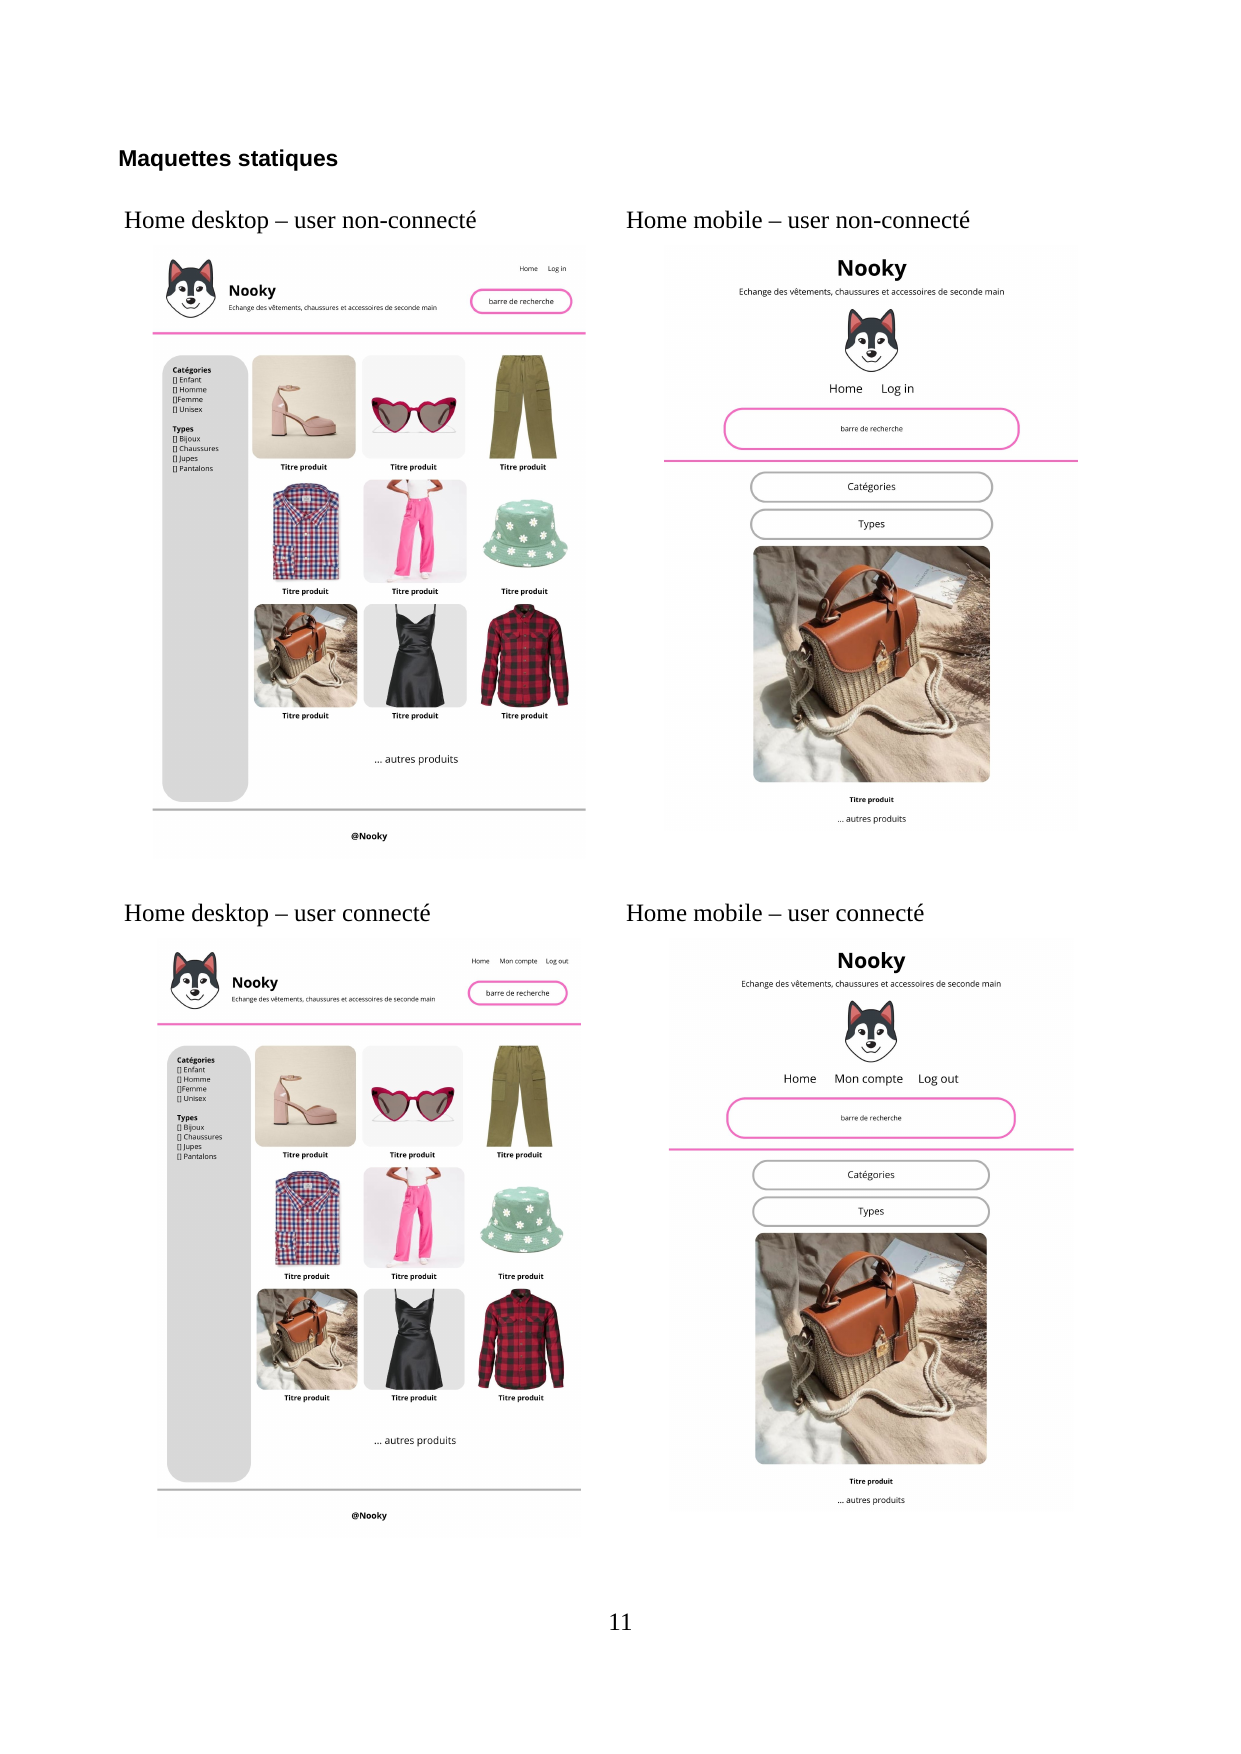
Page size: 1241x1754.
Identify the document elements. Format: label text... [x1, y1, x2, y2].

picture [152, 245, 586, 859]
table_cell [118, 240, 620, 893]
table_cell Home mobile – user connecté [620, 893, 1122, 933]
picture [668, 938, 1074, 1512]
table_cell Home desktop – user connecté [118, 893, 620, 933]
picture [157, 938, 581, 1538]
table_header Home mobile – user non-connecté [620, 200, 1122, 240]
picture [664, 245, 1078, 831]
table_cell [118, 933, 620, 1572]
table_cell [620, 240, 1122, 893]
table_header Home desktop – user non-connecté [118, 200, 620, 240]
table_cell [620, 933, 1122, 1572]
subtitle Maquettes statiques [118, 144, 1122, 171]
